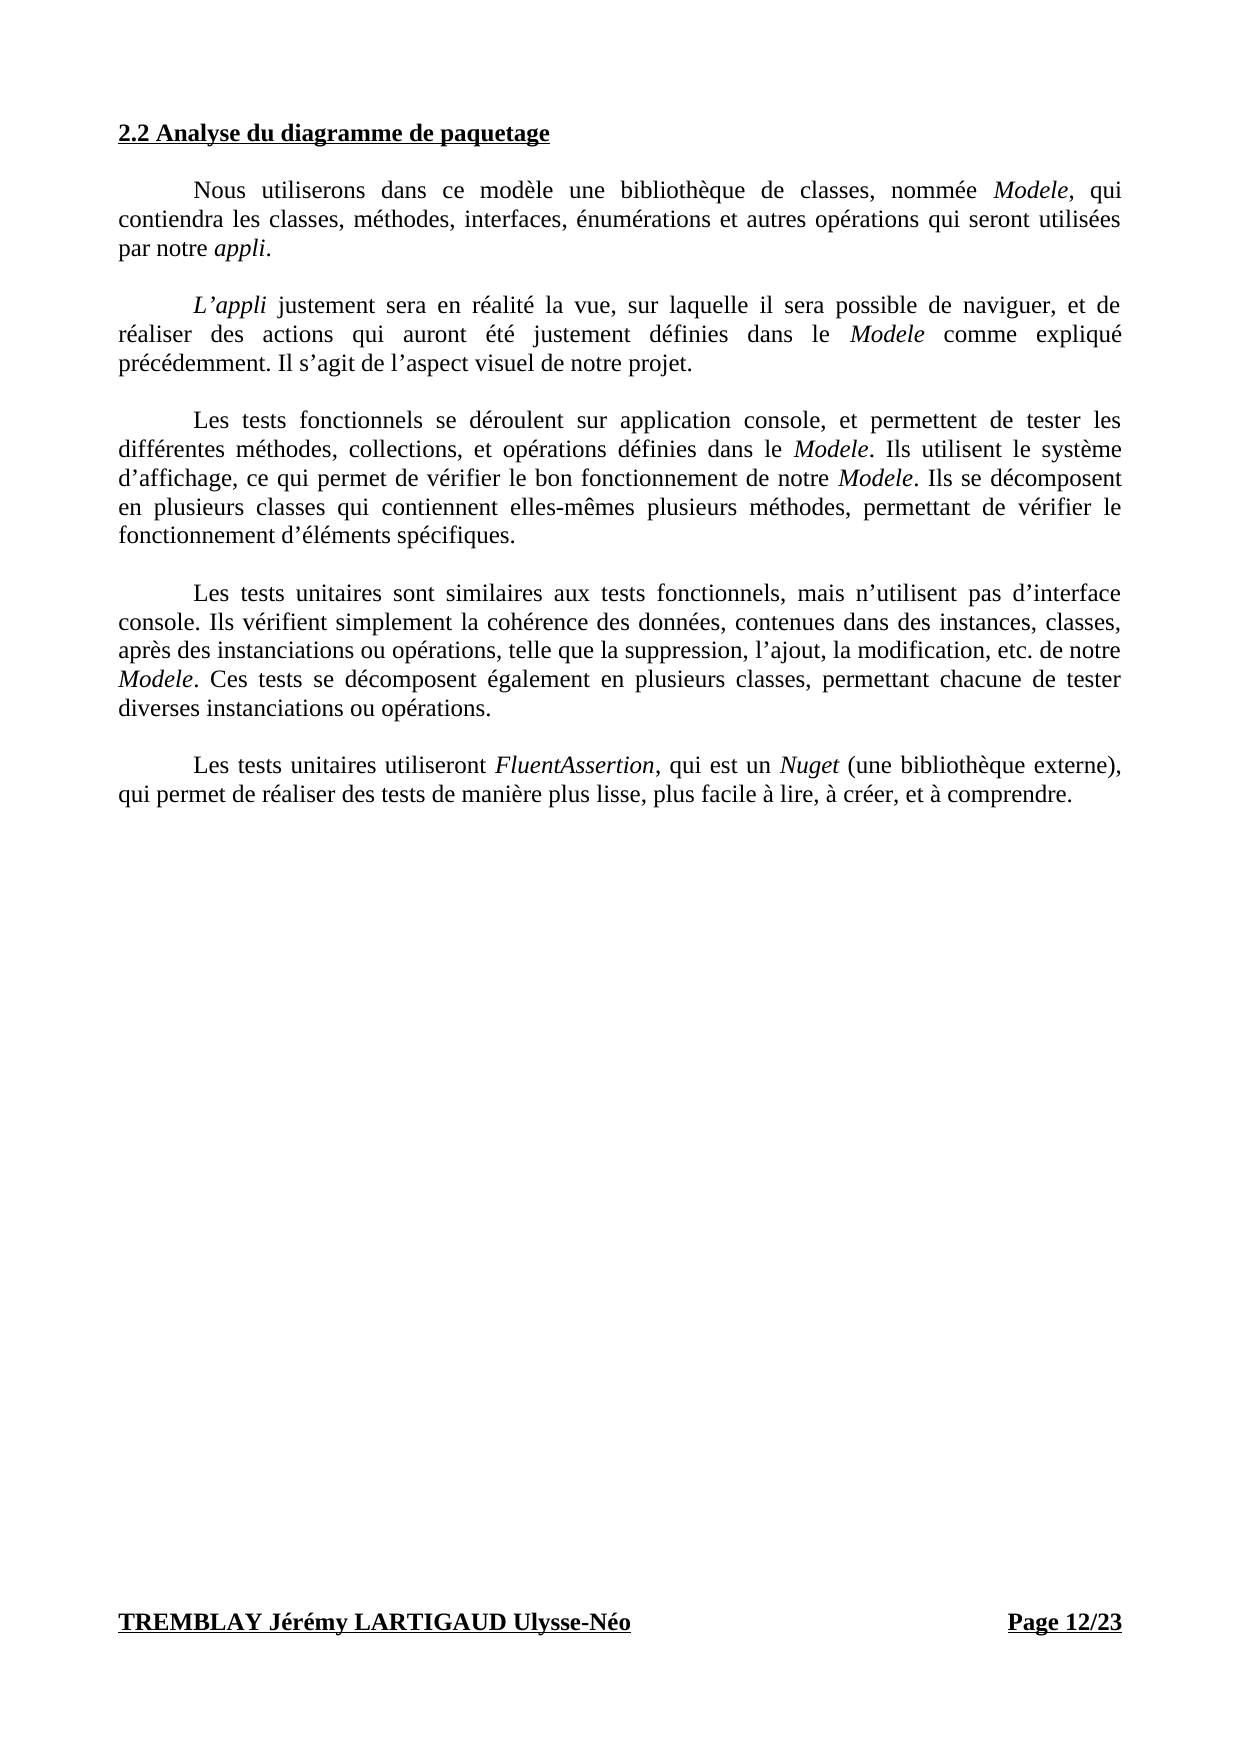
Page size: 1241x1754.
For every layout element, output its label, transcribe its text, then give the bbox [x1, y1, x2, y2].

text Nous utiliserons dans ce modèle une bibliothèque de classes, nommée Modele, qui contiendra les classes, méthodes, interfaces, énumérations et autres opérations qui seront utilisées par notre appli. [118, 176, 1122, 262]
text Les tests unitaires sont similaires aux tests fonctionnels, mais n’utilisent pas d’interface console. Ils vérifient simplement la cohérence des données, contenues dans des instances, classes, après des instanciations ou opérations, telle que la suppression, l’ajout, la modification, etc. de notre Modele. Ces tests se décomposent également en plusieurs classes, permettant chacune de tester diverses instanciations ou opérations. [118, 578, 1122, 722]
text Les tests fonctionnels se déroulent sur application console, et permettent de tester les différentes méthodes, collections, et opérations définies dans le Modele. Ils utilisent le système d’affichage, ce qui permet de vérifier le bon fonctionnement de notre Modele. Ils se décomposent en plusieurs classes qui contiennent elles-mêmes plusieurs méthodes, permettant de vérifier le fonctionnement d’éléments spécifiques. [118, 406, 1122, 549]
text 2.2 Analyse du diagramme de paquetage [118, 118, 1122, 147]
text Les tests unitaires utiliseront FluentAssertion, qui est un Nuget (une bibliothèque externe), qui permet de réaliser des tests de manière plus lisse, plus facile à lire, à créer, et à comprendre. [118, 751, 1122, 808]
text L’appli justement sera en réalité la vue, sur laquelle il sera possible de naviguer, et de réaliser des actions qui auront été justement définies dans le Modele comme expliqué précédemment. Il s’agit de l’aspect visuel de notre projet. [118, 291, 1122, 377]
